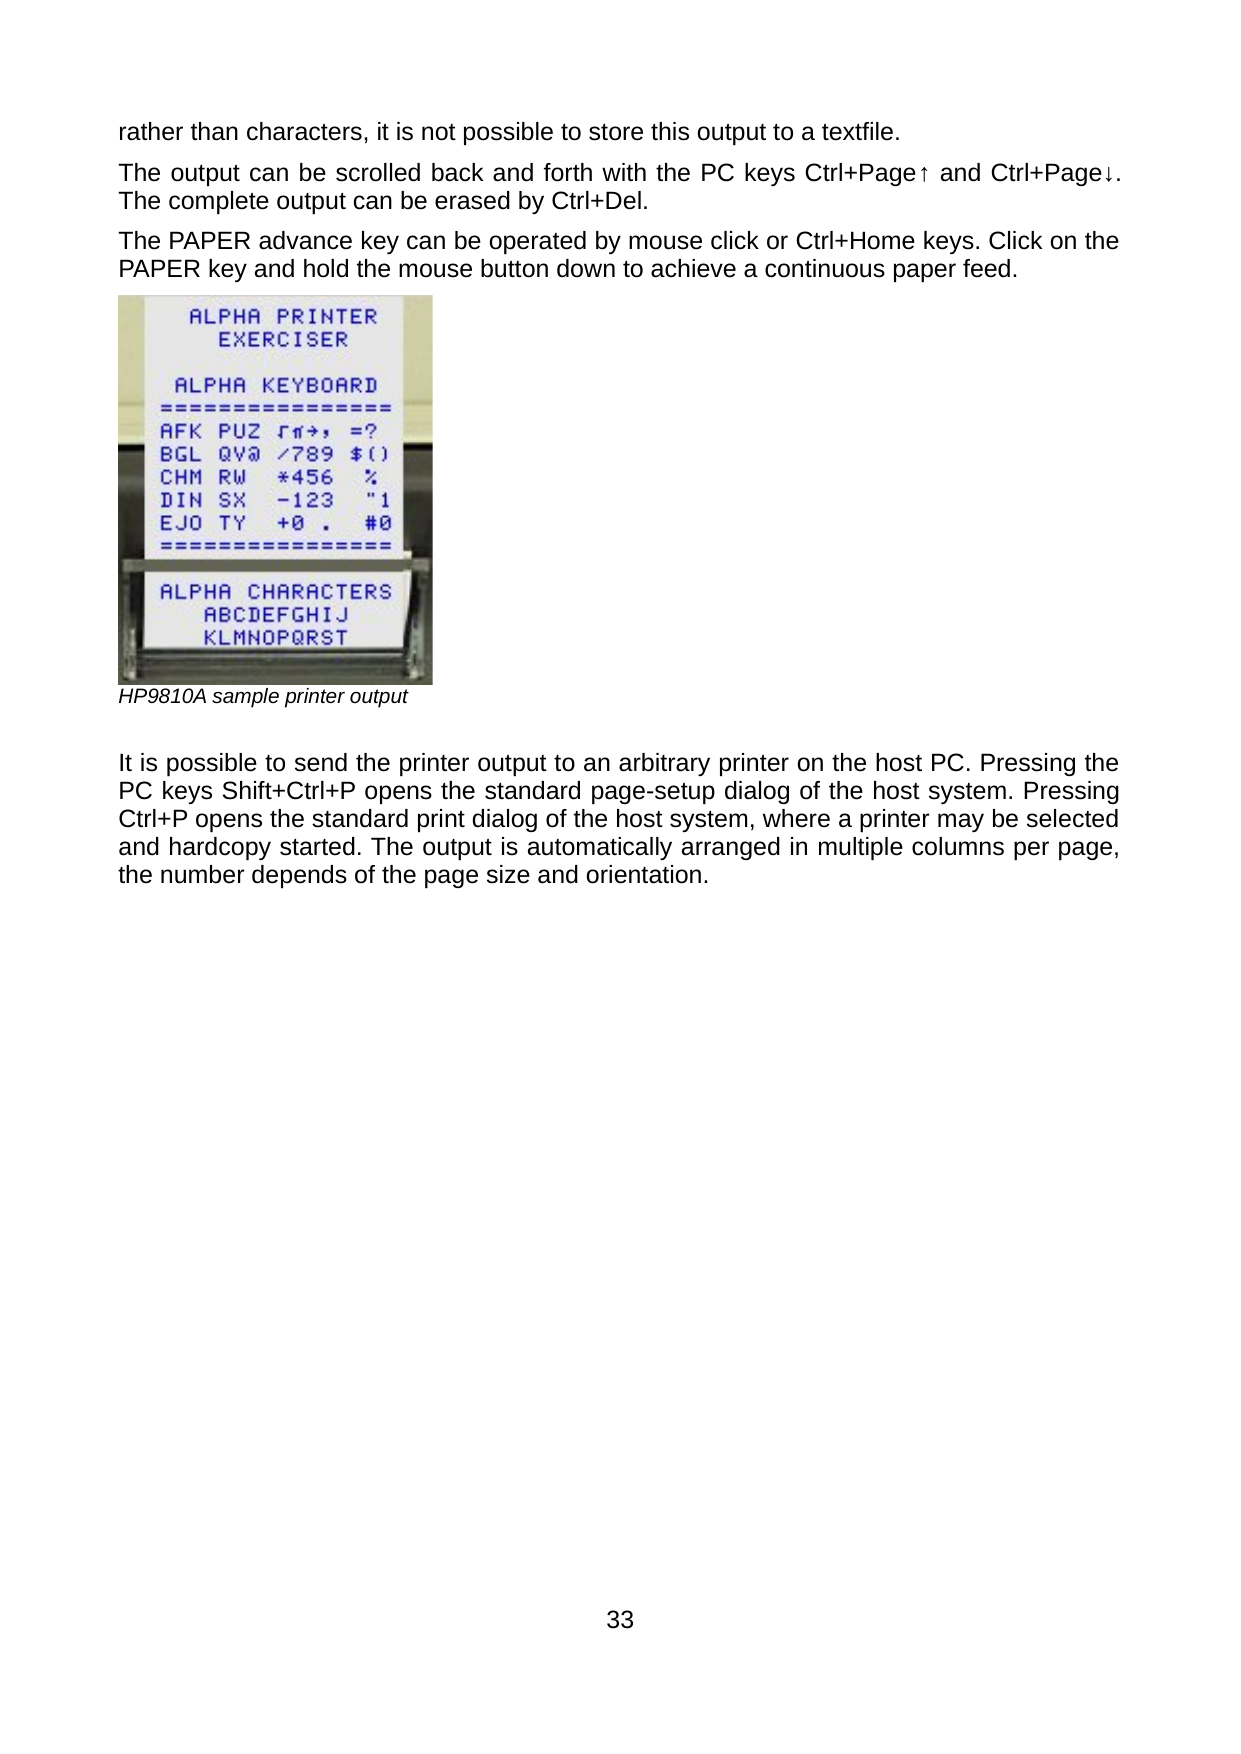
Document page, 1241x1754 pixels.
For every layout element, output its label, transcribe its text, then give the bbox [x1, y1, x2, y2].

text rather than characters, it is not possible to store this output to a textfile. [118, 118, 1122, 146]
text HP9810A sample printer output [118, 685, 433, 708]
text It is possible to send the printer output to an arbitrary printer on the host PC. Pressing the PC keys Shift+Ctrl+P opens the standard page-setup dialog of the host system. Pressing Ctrl+P opens the standard print dialog of the host system, where a printer may be selected and hardcopy started. The output is automatically arranged in multiple columns per page, the number depends of the page size and orientation. [118, 749, 1122, 889]
picture [118, 295, 433, 685]
text The PAPER advance key can be operated by mouse click or Ctrl+Home keys. Click on the PAPER key and hold the mouse button down to achieve a continuous paper feed. [118, 227, 1122, 283]
text The output can be scrolled back and forth with the PC keys Ctrl+Page↑ and Ctrl+Page↓. The complete output can be erased by Ctrl+Del. [118, 158, 1122, 214]
